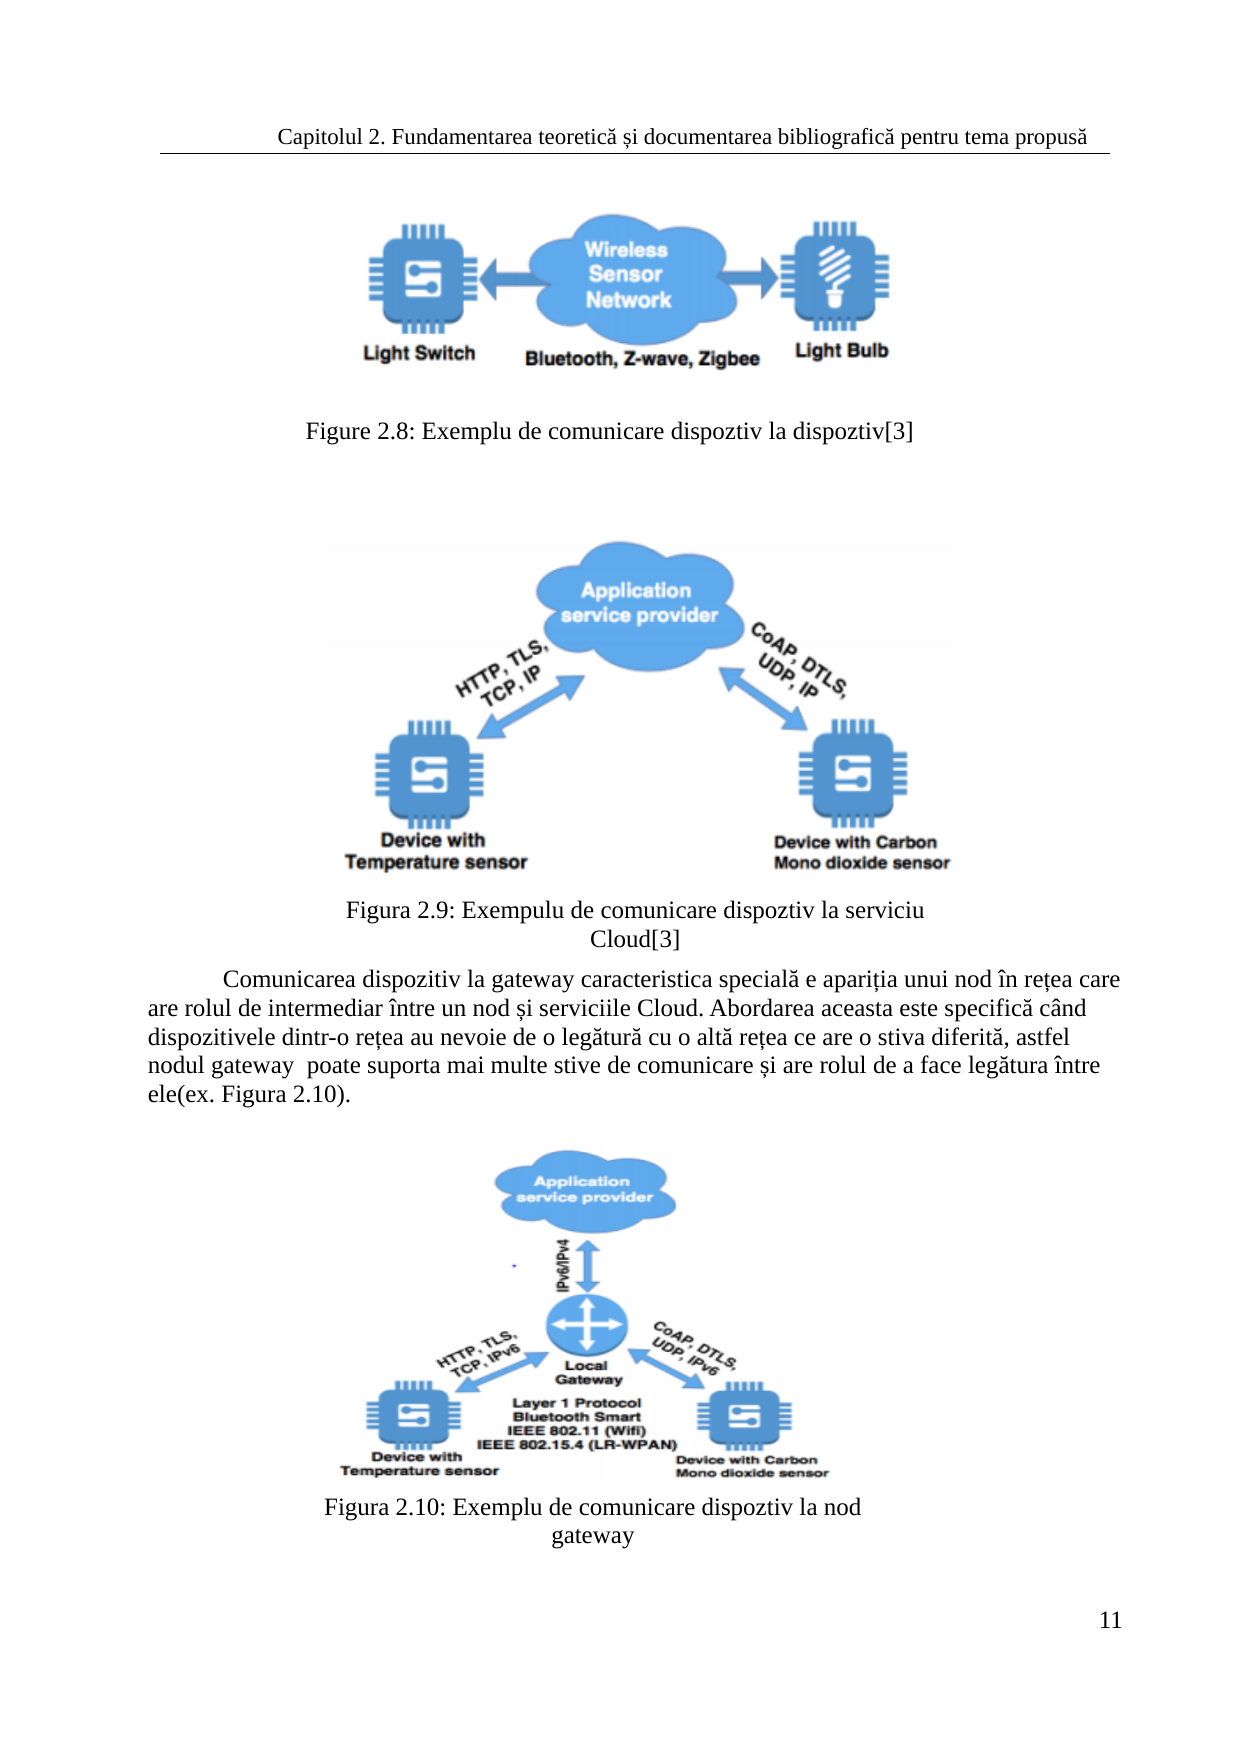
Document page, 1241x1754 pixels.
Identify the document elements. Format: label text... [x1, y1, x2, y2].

text Figura 2.9: Exempulu de comunicare dispoztiv la serviciu Cloud[3] [298, 890, 972, 953]
picture [298, 207, 921, 386]
picture [314, 1125, 872, 1487]
text Comunicarea dispozitiv la gateway caracteristica specială e apariția unui nod în rețea care are rolul de intermediar între un nod și serviciile Cloud. Abordarea aceasta este specifică când dispozitivele dintr-o rețea au nevoie de o legătură cu o altă rețea ce are o stiva diferită, astfel nodul gateway poate suporta mai multe stive de comunicare și are rolul de a face legătura între ele(ex. Figura 2.10). [148, 514, 1122, 1108]
text Figure 2.8: Exemplu de comunicare dispoztiv la dispoztiv[3] [298, 386, 920, 444]
picture [298, 525, 972, 890]
text Figura 2.10: Exemplu de comunicare dispoztiv la nod gateway [314, 1487, 871, 1549]
